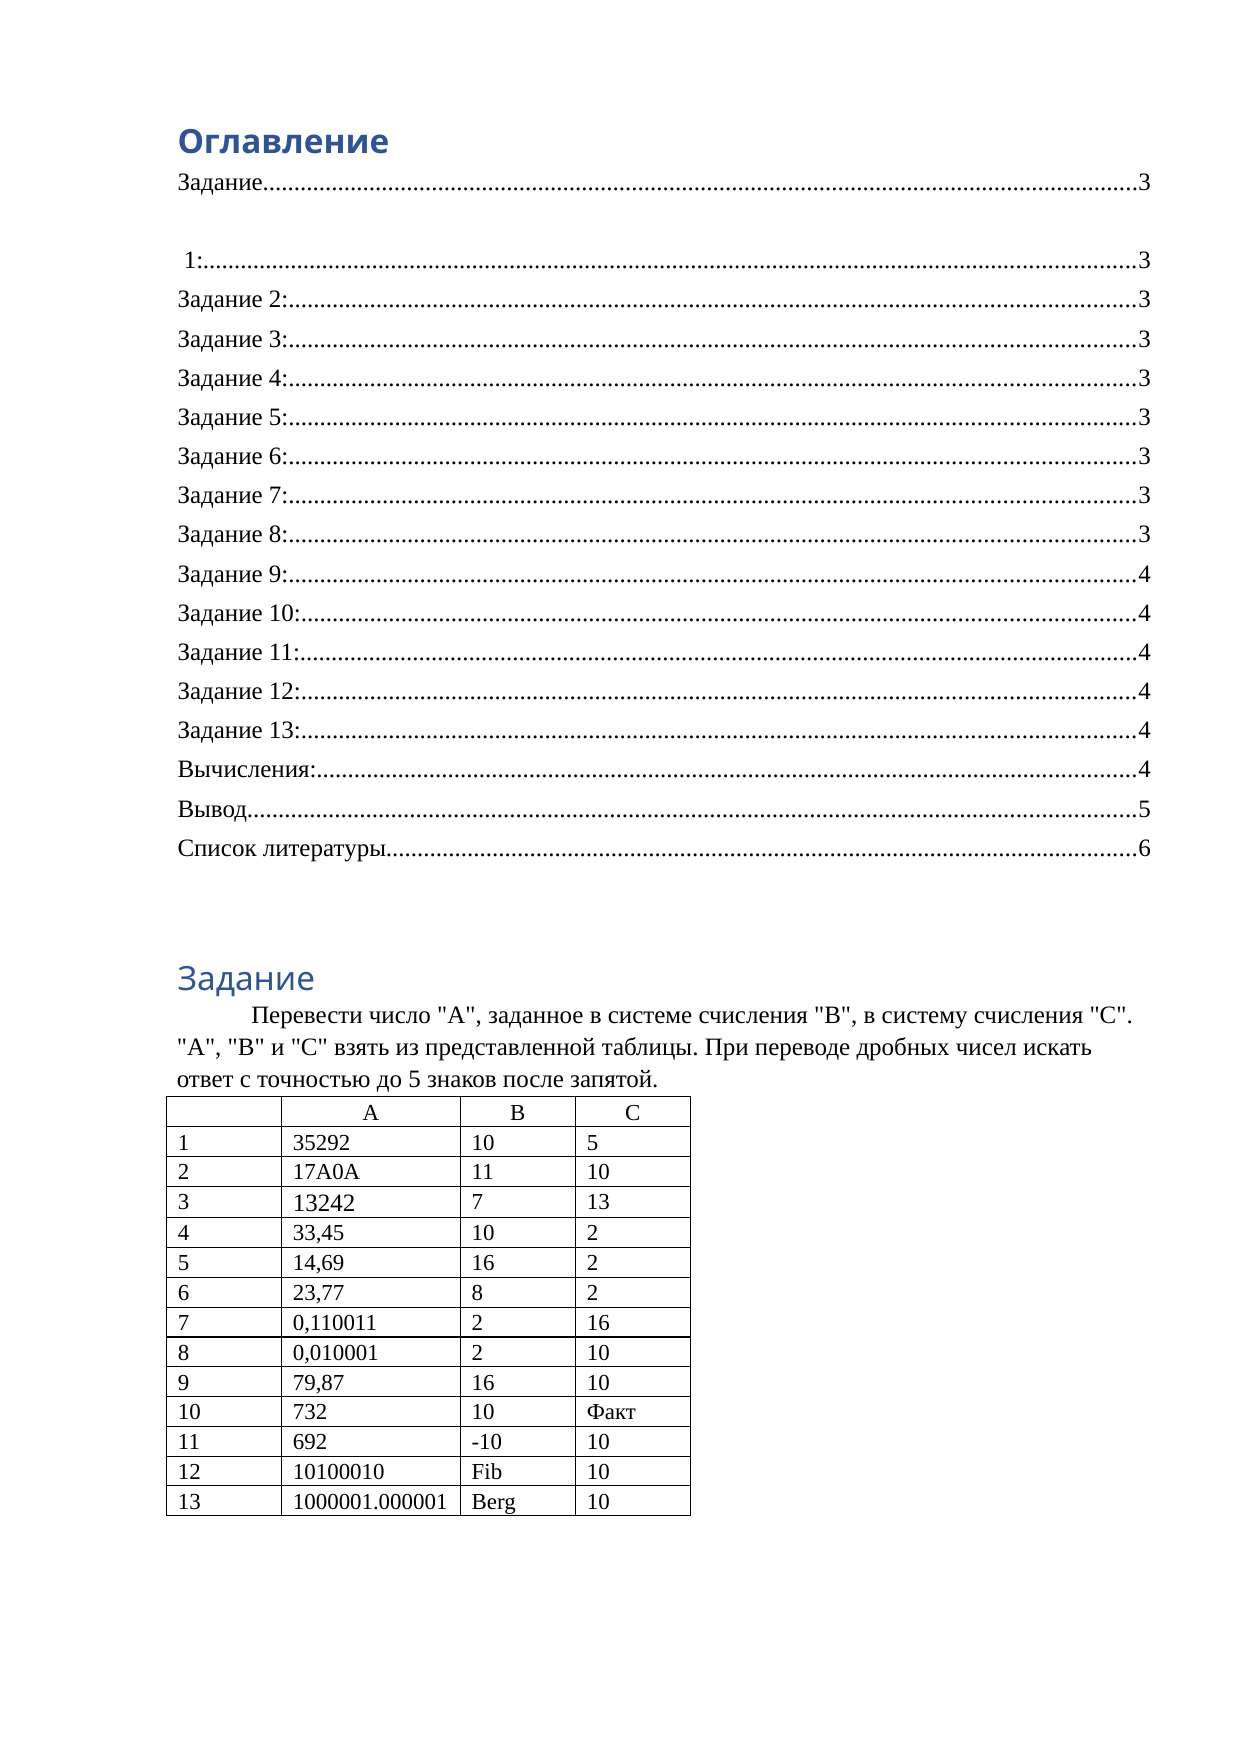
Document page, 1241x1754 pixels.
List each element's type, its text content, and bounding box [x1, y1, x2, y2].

table_cell Факт [576, 1397, 690, 1426]
table_cell 10 [576, 1367, 690, 1396]
text Задание 4: 3 [177, 363, 1152, 392]
table_cell 14,69 [282, 1248, 460, 1277]
table_cell 9 [167, 1367, 281, 1396]
table_cell 10100010 [282, 1457, 460, 1485]
table_cell Fib [461, 1457, 575, 1485]
table_cell 692 [282, 1427, 460, 1456]
table_cell 33,45 [282, 1218, 460, 1247]
table_cell 10 [576, 1457, 690, 1485]
table_cell 8 [461, 1278, 575, 1307]
table_cell 3 [167, 1187, 281, 1217]
table_cell 10 [576, 1157, 690, 1186]
text Задание 10: 4 [177, 598, 1152, 627]
table_header B [461, 1097, 575, 1126]
table_cell 79,87 [282, 1367, 460, 1396]
table_cell 16 [461, 1248, 575, 1277]
table_cell 2 [461, 1308, 575, 1336]
table_cell 13 [576, 1187, 690, 1217]
table_cell 1000001.000001 [282, 1486, 460, 1515]
table_cell 0,110011 [282, 1308, 460, 1336]
table_cell 6 [167, 1278, 281, 1307]
table_header А [282, 1097, 460, 1126]
text Задание 3 [177, 167, 1152, 196]
subtitle Оглавление [177, 118, 1152, 163]
table_cell 10 [576, 1486, 690, 1515]
table_cell 13242 [282, 1187, 460, 1217]
table_cell 13 [167, 1486, 281, 1515]
table_cell 2 [576, 1218, 690, 1247]
table_cell 4 [167, 1218, 281, 1247]
text Задание 2: 3 [177, 284, 1152, 313]
text Вычисления: 4 [177, 754, 1152, 783]
text Задание 12: 4 [177, 676, 1152, 705]
table_cell 8 [167, 1338, 281, 1366]
table_cell 16 [461, 1367, 575, 1396]
table_cell Berg [461, 1486, 575, 1515]
table_cell 2 [576, 1248, 690, 1277]
table_cell 35292 [282, 1127, 460, 1156]
table_cell 5 [576, 1127, 690, 1156]
text Задание 13: 4 [177, 715, 1152, 744]
table_cell 1 [167, 1127, 281, 1156]
text Перевести число "А", заданное в системе счисления "В", в систему счисления "С". "А", "В" и "С" взять из представленной таблицы. При переводе дробных чисел искать ответ с точностью до 5 знаков после запятой. [176, 1000, 1152, 1092]
table_header [167, 1097, 281, 1126]
table_cell 17A0A [282, 1157, 460, 1186]
text Список литературы. 6 [177, 833, 1152, 862]
table_cell 2 [167, 1157, 281, 1186]
text Задание 6: 3 [177, 441, 1152, 470]
table_cell 7 [167, 1308, 281, 1336]
text 1: 3 [177, 245, 1152, 274]
table_cell 11 [167, 1427, 281, 1456]
table_cell 10 [167, 1397, 281, 1426]
table_cell 0,010001 [282, 1338, 460, 1366]
text Задание 8: 3 [177, 519, 1152, 548]
table_cell 2 [576, 1278, 690, 1307]
table_cell 12 [167, 1457, 281, 1485]
table_cell 10 [461, 1127, 575, 1156]
table_cell 7 [461, 1187, 575, 1217]
table_cell 10 [576, 1338, 690, 1366]
text Задание 5: 3 [177, 402, 1152, 431]
table_cell 2 [461, 1338, 575, 1366]
table_cell 16 [576, 1308, 690, 1336]
text Задание 9: 4 [177, 559, 1152, 587]
table_cell 10 [576, 1427, 690, 1456]
table_cell -10 [461, 1427, 575, 1456]
table_cell 11 [461, 1157, 575, 1186]
table_cell 10 [461, 1397, 575, 1426]
text Задание 11: 4 [177, 637, 1152, 666]
text Задание 3: 3 [177, 324, 1152, 352]
table_cell 5 [167, 1248, 281, 1277]
table_header C [576, 1097, 690, 1126]
table_cell 732 [282, 1397, 460, 1426]
table_cell 10 [461, 1218, 575, 1247]
text Задание 7: 3 [177, 480, 1152, 509]
table_cell 23,77 [282, 1278, 460, 1307]
text Вывод 5 [177, 794, 1152, 822]
subtitle Задание [177, 954, 1152, 1000]
